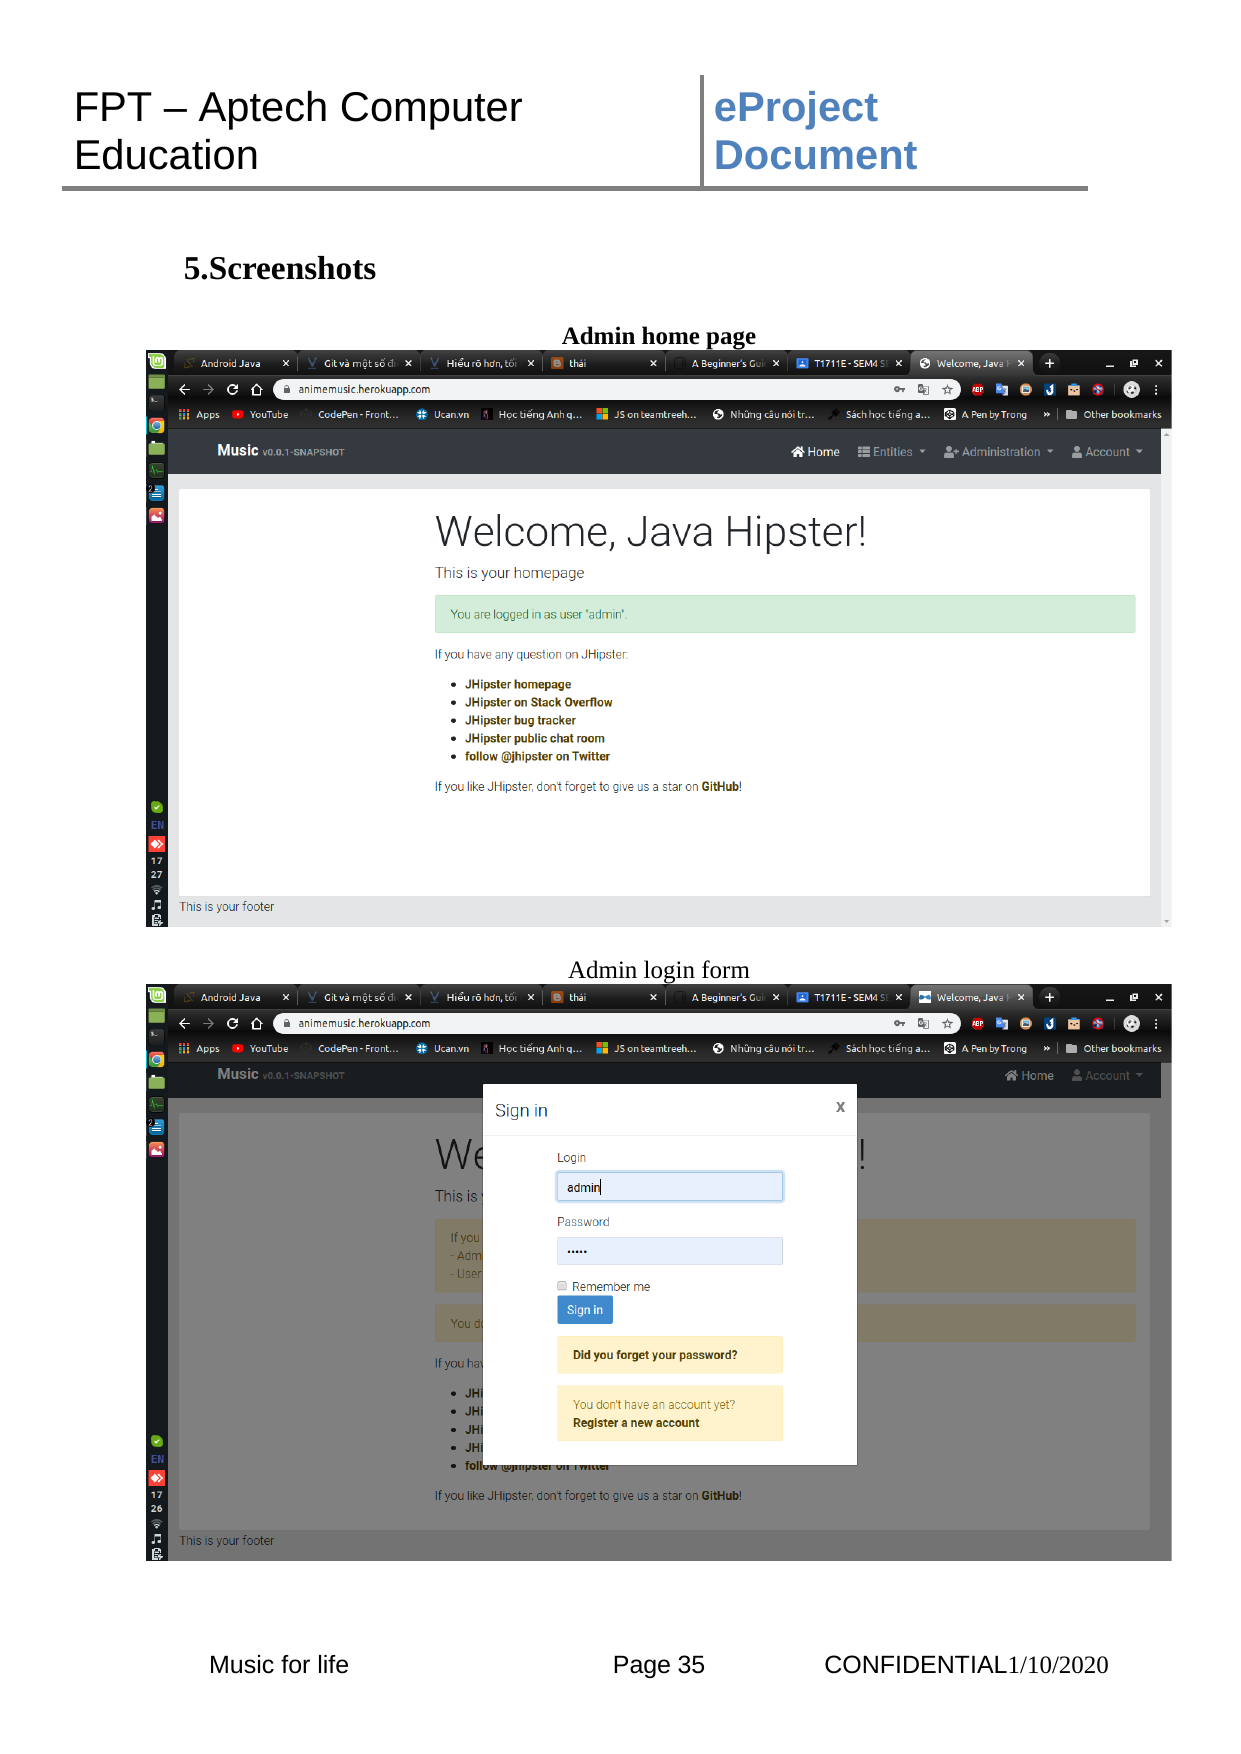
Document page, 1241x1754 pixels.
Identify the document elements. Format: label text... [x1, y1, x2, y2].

picture [146, 984, 1172, 1561]
subtitle 5.Screenshots [146, 248, 1172, 286]
picture [146, 350, 1172, 927]
text Admin home page [146, 321, 1172, 350]
text Admin login form [146, 956, 1172, 984]
